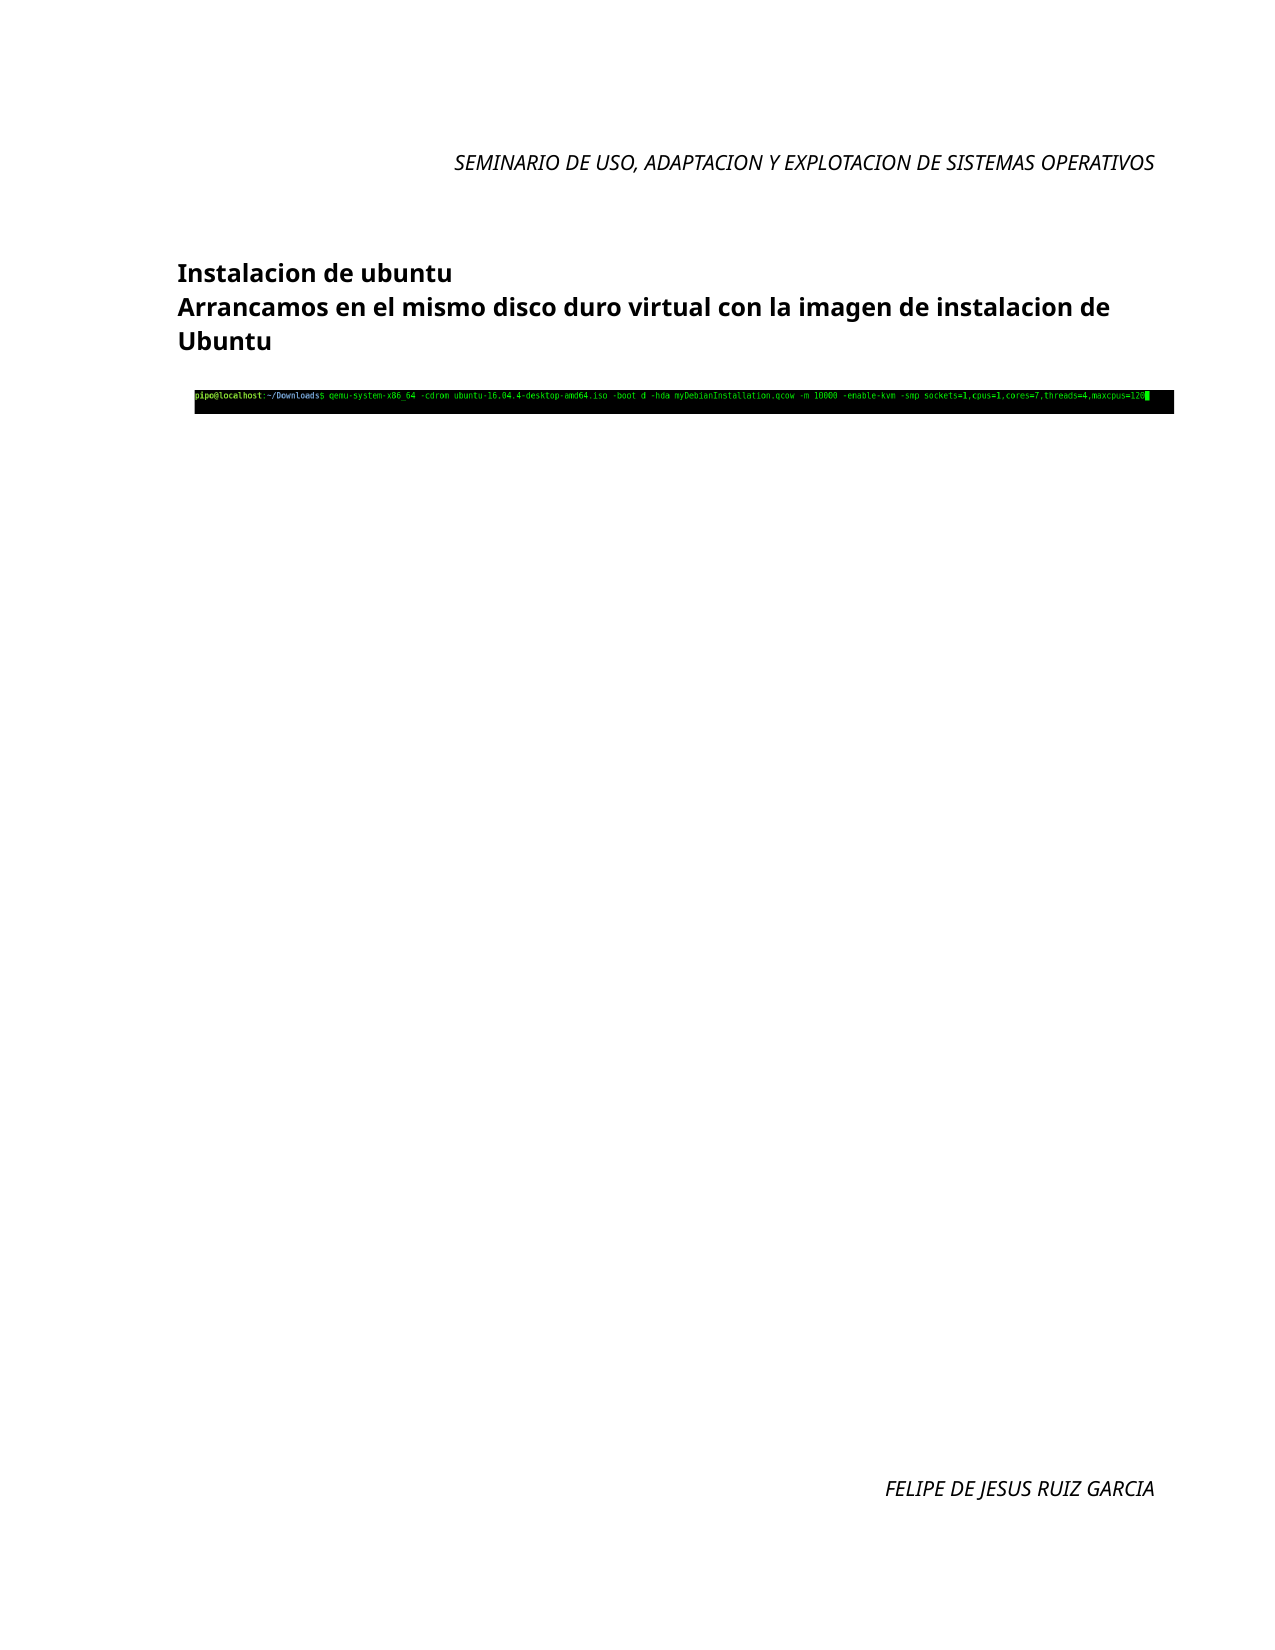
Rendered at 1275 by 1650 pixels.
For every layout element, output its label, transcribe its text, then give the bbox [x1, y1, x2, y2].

picture [194, 390, 1175, 414]
text Instalacion de ubuntu Arrancamos en el mismo disco duro virtual con la imagen de instalacion de Ubuntu [177, 255, 1157, 357]
